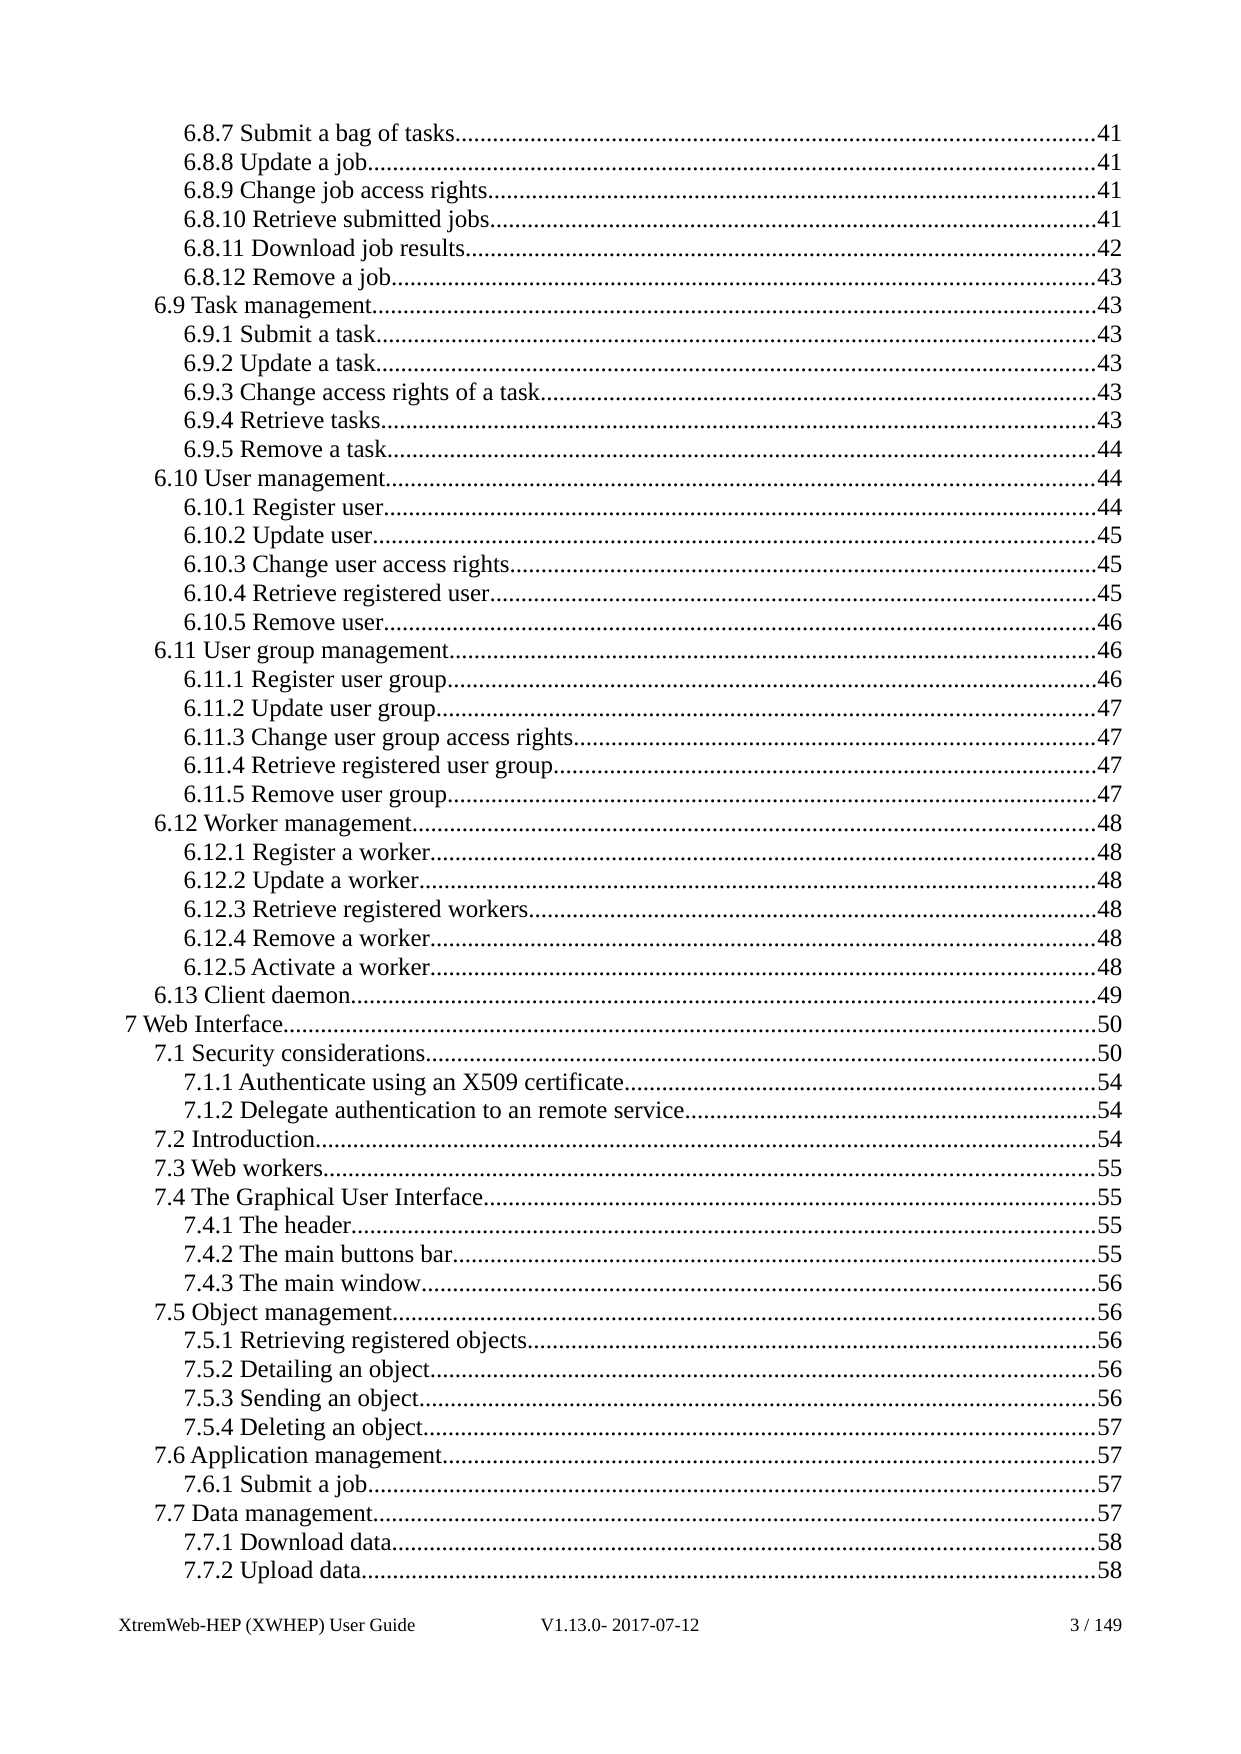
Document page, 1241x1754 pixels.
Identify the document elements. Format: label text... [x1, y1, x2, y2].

text 6.11.1 Register user group 46 [177, 664, 1122, 693]
text 6.8.9 Change job access rights 41 [177, 176, 1122, 204]
text 6.12.4 Remove a worker 48 [177, 923, 1122, 952]
text 6.8.11 Download job results 42 [177, 233, 1122, 262]
text 6.11.2 Update user group 47 [177, 693, 1122, 722]
text 7.4.2 The main buttons bar 55 [177, 1239, 1122, 1268]
text 6.12.3 Retrieve registered workers 48 [177, 894, 1122, 923]
text 6.8.10 Retrieve submitted jobs 41 [177, 204, 1122, 233]
text 6.9.5 Remove a task 44 [177, 434, 1122, 463]
text 6.9.1 Submit a task 43 [177, 319, 1122, 348]
text 7.1.1 Authenticate using an X509 certificate 54 [177, 1067, 1122, 1096]
text 7 Web Interface 50 [118, 1009, 1122, 1038]
text 7.2 Introduction 54 [148, 1124, 1122, 1153]
text 6.9.3 Change access rights of a task 43 [177, 377, 1122, 406]
text 6.11.5 Remove user group 47 [177, 779, 1122, 808]
text 6.12 Worker management 48 [148, 808, 1122, 837]
text 6.9.2 Update a task 43 [177, 348, 1122, 377]
text 7.5.1 Retrieving registered objects 56 [177, 1326, 1122, 1354]
text 6.10.2 Update user 45 [177, 521, 1122, 549]
text 7.1 Security considerations 50 [148, 1038, 1122, 1067]
text 6.8.8 Update a job 41 [177, 147, 1122, 176]
text 7.5.2 Detailing an object 56 [177, 1354, 1122, 1383]
text 6.8.12 Remove a job 43 [177, 262, 1122, 291]
text 6.11.4 Retrieve registered user group 47 [177, 751, 1122, 779]
text 6.10.1 Register user 44 [177, 492, 1122, 521]
text 6.9 Task management 43 [148, 291, 1122, 319]
text 6.12.1 Register a worker 48 [177, 837, 1122, 866]
text 7.7.1 Download data 58 [177, 1527, 1122, 1556]
text 7.5 Object management 56 [148, 1297, 1122, 1326]
text 6.10.5 Remove user 46 [177, 607, 1122, 636]
text 7.1.2 Delegate authentication to an remote service 54 [177, 1096, 1122, 1124]
text 6.12.2 Update a worker 48 [177, 866, 1122, 894]
text 6.11.3 Change user group access rights 47 [177, 722, 1122, 751]
text 6.10.4 Retrieve registered user 45 [177, 578, 1122, 607]
text 7.7 Data management 57 [148, 1498, 1122, 1527]
text 6.13 Client daemon 49 [148, 981, 1122, 1009]
text 6.10.3 Change user access rights 45 [177, 549, 1122, 578]
text 7.6.1 Submit a job 57 [177, 1469, 1122, 1498]
text 7.4.3 The main window 56 [177, 1268, 1122, 1297]
text 6.12.5 Activate a worker 48 [177, 952, 1122, 981]
text 6.11 User group management 46 [148, 636, 1122, 664]
text 7.4 The Graphical User Interface 55 [148, 1182, 1122, 1211]
text 6.9.4 Retrieve tasks 43 [177, 406, 1122, 434]
text 7.3 Web workers 55 [148, 1153, 1122, 1182]
text 7.7.2 Upload data 58 [177, 1556, 1122, 1584]
text 7.4.1 The header 55 [177, 1211, 1122, 1239]
text 7.6 Application management 57 [148, 1441, 1122, 1469]
text 7.5.3 Sending an object 56 [177, 1383, 1122, 1412]
text 7.5.4 Deleting an object 57 [177, 1412, 1122, 1441]
text 6.8.7 Submit a bag of tasks 41 [177, 118, 1122, 147]
text 6.10 User management 44 [148, 463, 1122, 492]
